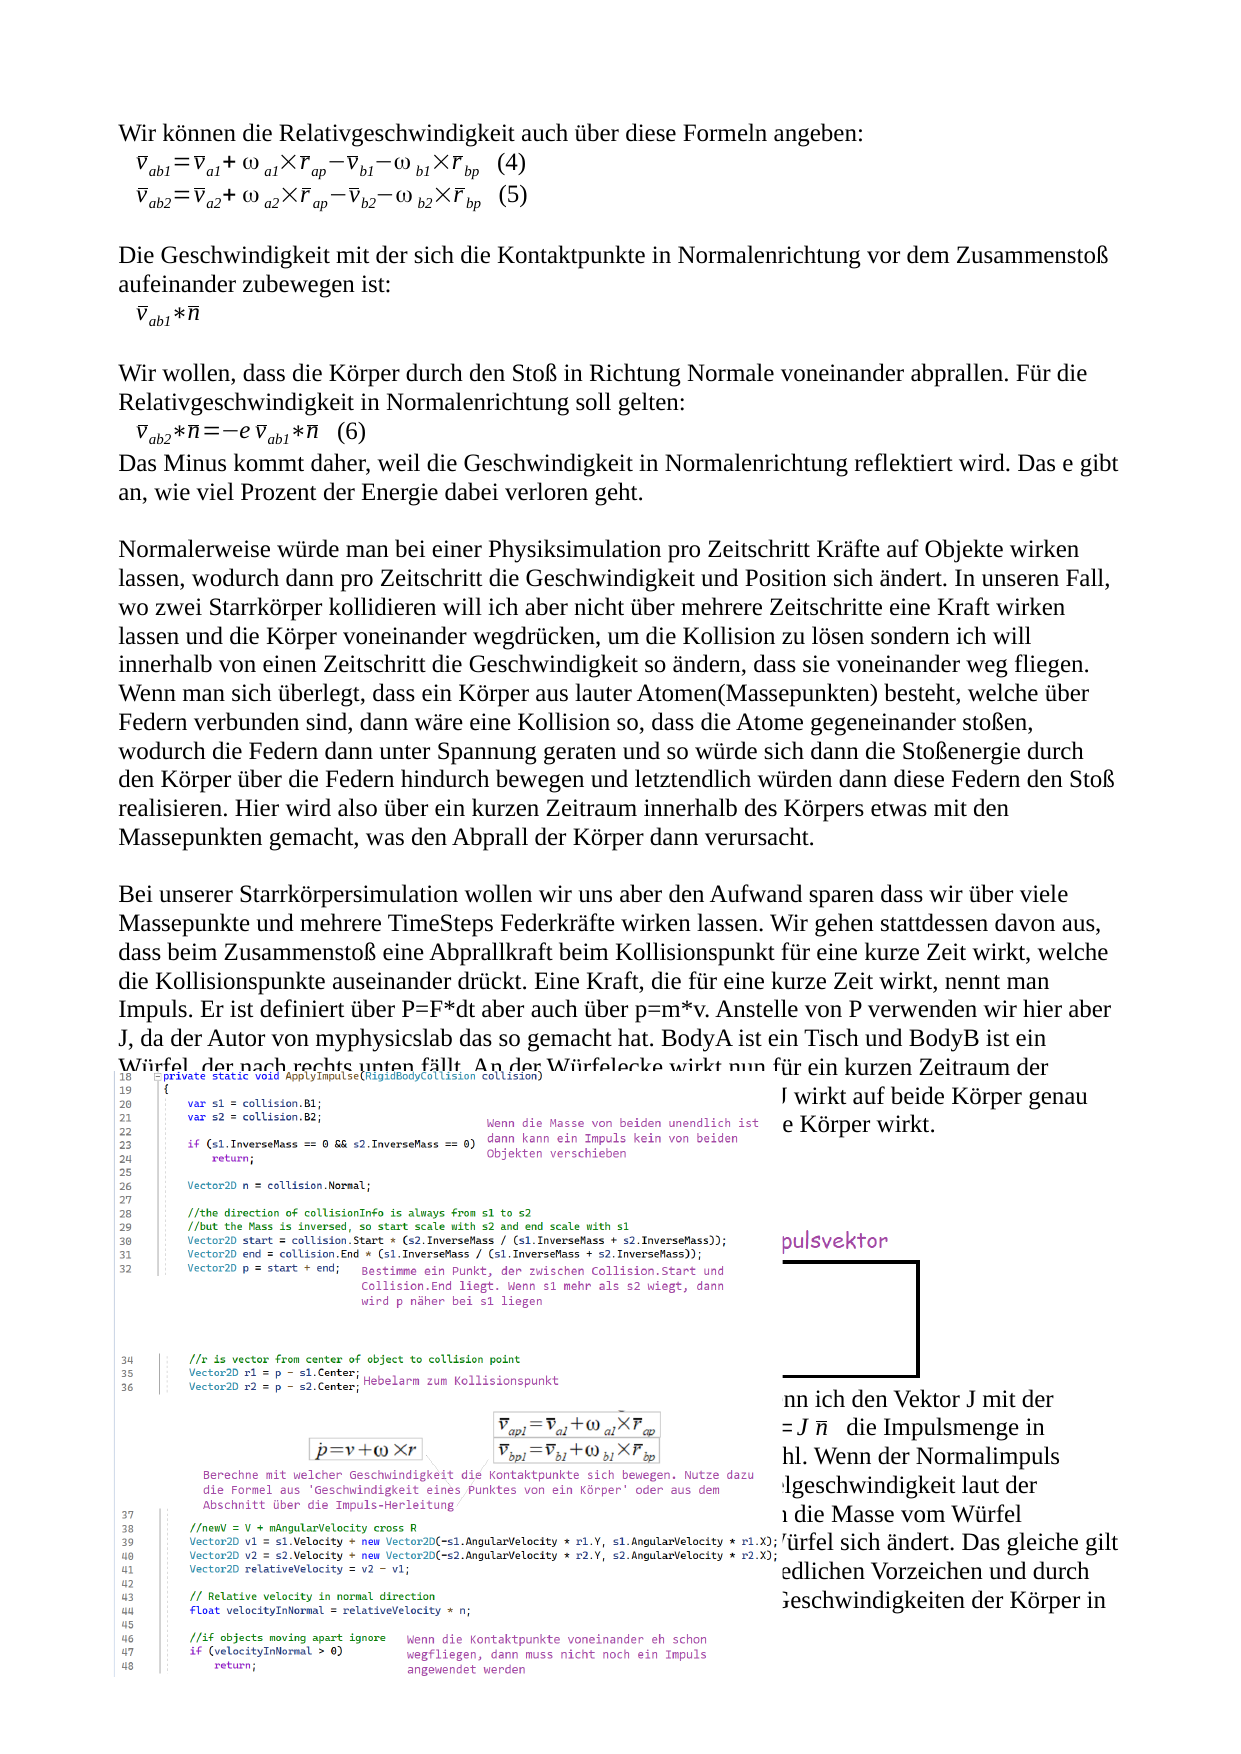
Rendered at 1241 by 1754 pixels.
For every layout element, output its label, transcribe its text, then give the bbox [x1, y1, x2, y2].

text Bei unserer Starrkörpersimulation wollen wir uns aber den Aufwand sparen dass wir über viele Massepunkte und mehrere TimeSteps Federkräfte wirken lassen. Wir gehen stattdessen davon aus, dass beim Zusammenstoß eine Abprallkraft beim Kollisionspunkt für eine kurze Zeit wirkt, welche die Kollisionspunkte auseinander drückt. Eine Kraft, die für eine kurze Zeit wirkt, nennt man Impuls. Er ist definiert über P=F*dt aber auch über p=m*v. Anstelle von P verwenden wir hier aber J, da der Autor von myphysicslab das so gemacht hat. BodyA ist ein Tisch und BodyB ist ein Würfel, der nach rechts unten fällt. An der Würfelecke wirkt nun für ein kurzen Zeitraum der Impulsvektor -J, wobei J in Würfelflugrichtung zeigt. Der Impuls J wirkt auf beide Körper genau gleichstark und er ist ein Vektor, der aber entgegengesetzt auf beide Körper wirkt. [118, 879, 1122, 1138]
text Normalerweise würde man bei einer Physiksimulation pro Zeitschritt Kräfte auf Objekte wirken lassen, wodurch dann pro Zeitschritt die Geschwindigkeit und Position sich ändert. In unseren Fall, wo zwei Starrkörper kollidieren will ich aber nicht über mehrere Zeitschritte eine Kraft wirken lassen und die Körper voneinander wegdrücken, um die Kollision zu lösen sondern ich will innerhalb von einen Zeitschritt die Geschwindigkeit so ändern, dass sie voneinander weg fliegen. [118, 534, 1122, 678]
text Wir können die Relativgeschwindigkeit auch über diese Formeln angeben: [118, 118, 1122, 147]
picture [113, 1071, 929, 1677]
text (4) [118, 147, 1122, 179]
text Wenn man sich überlegt, dass ein Körper aus lauter Atomen(Massepunkten) besteht, welche über Federn verbunden sind, dann wäre eine Kollision so, dass die Atome gegeneinander stoßen, wodurch die Federn dann unter Spannung geraten und so würde sich dann die Stoßenergie durch den Körper über die Federn hindurch bewegen und letztendlich würden dann diese Federn den Stoß realisieren. Hier wird also über ein kurzen Zeitraum innerhalb des Körpers etwas mit den Massepunkten gemacht, was den Abprall der Körper dann verursacht. [118, 678, 1122, 851]
text (5) [118, 179, 1122, 212]
text Wir wollen, dass die Körper durch den Stoß in Richtung Normale voneinander abprallen. Für die Relativgeschwindigkeit in Normalenrichtung soll gelten: [118, 358, 1122, 416]
text Dieser Impuls J sorgt dafür, dass der Würfel am Tisch abprallt. Wenn ich den Vektor J mit der Normale n über das Dot-Produkt multipliziere, erhalte ich mit die Impulsmenge in Normalenrichtung. Groß J ist ein Vektor, klein j ist eine skalare Zahl. Wenn der Normalimpuls auf den Würfel nach oben wirkt, dann ändert sich die Würfelgeschwindigkeit laut der p=m*v-Formel um den v-Wert. Wenn ich den Normalimpuls durch die Masse vom Würfel dividiere, dann sehe ich, um welchen Geschwindigkeitswert der Würfel sich ändert. Das gleiche gilt für den Tisch. Der Normalimpuls ist gleichgroß aber mit unterschiedlichen Vorzeichen und durch die Division mit der Masse erhalte ich den Wert, um den sich die Geschwindigkeiten der Körper in Normalenrichtung ändert. Somit ergibt sich die Geschwindigkeit der beiden Körper nach der Normalimpulsanwendung über folgende Formeln: [783, 1138, 1122, 1614]
text Die Geschwindigkeit mit der sich die Kontaktpunkte in Normalenrichtung vor dem Zusammenstoß aufeinander zubewegen ist: [118, 241, 1122, 298]
text Das Minus kommt daher, weil die Geschwindigkeit in Normalenrichtung reflektiert wird. Das e gibt an, wie viel Prozent der Energie dabei verloren geht. [118, 448, 1122, 506]
text (6) [118, 416, 1122, 448]
